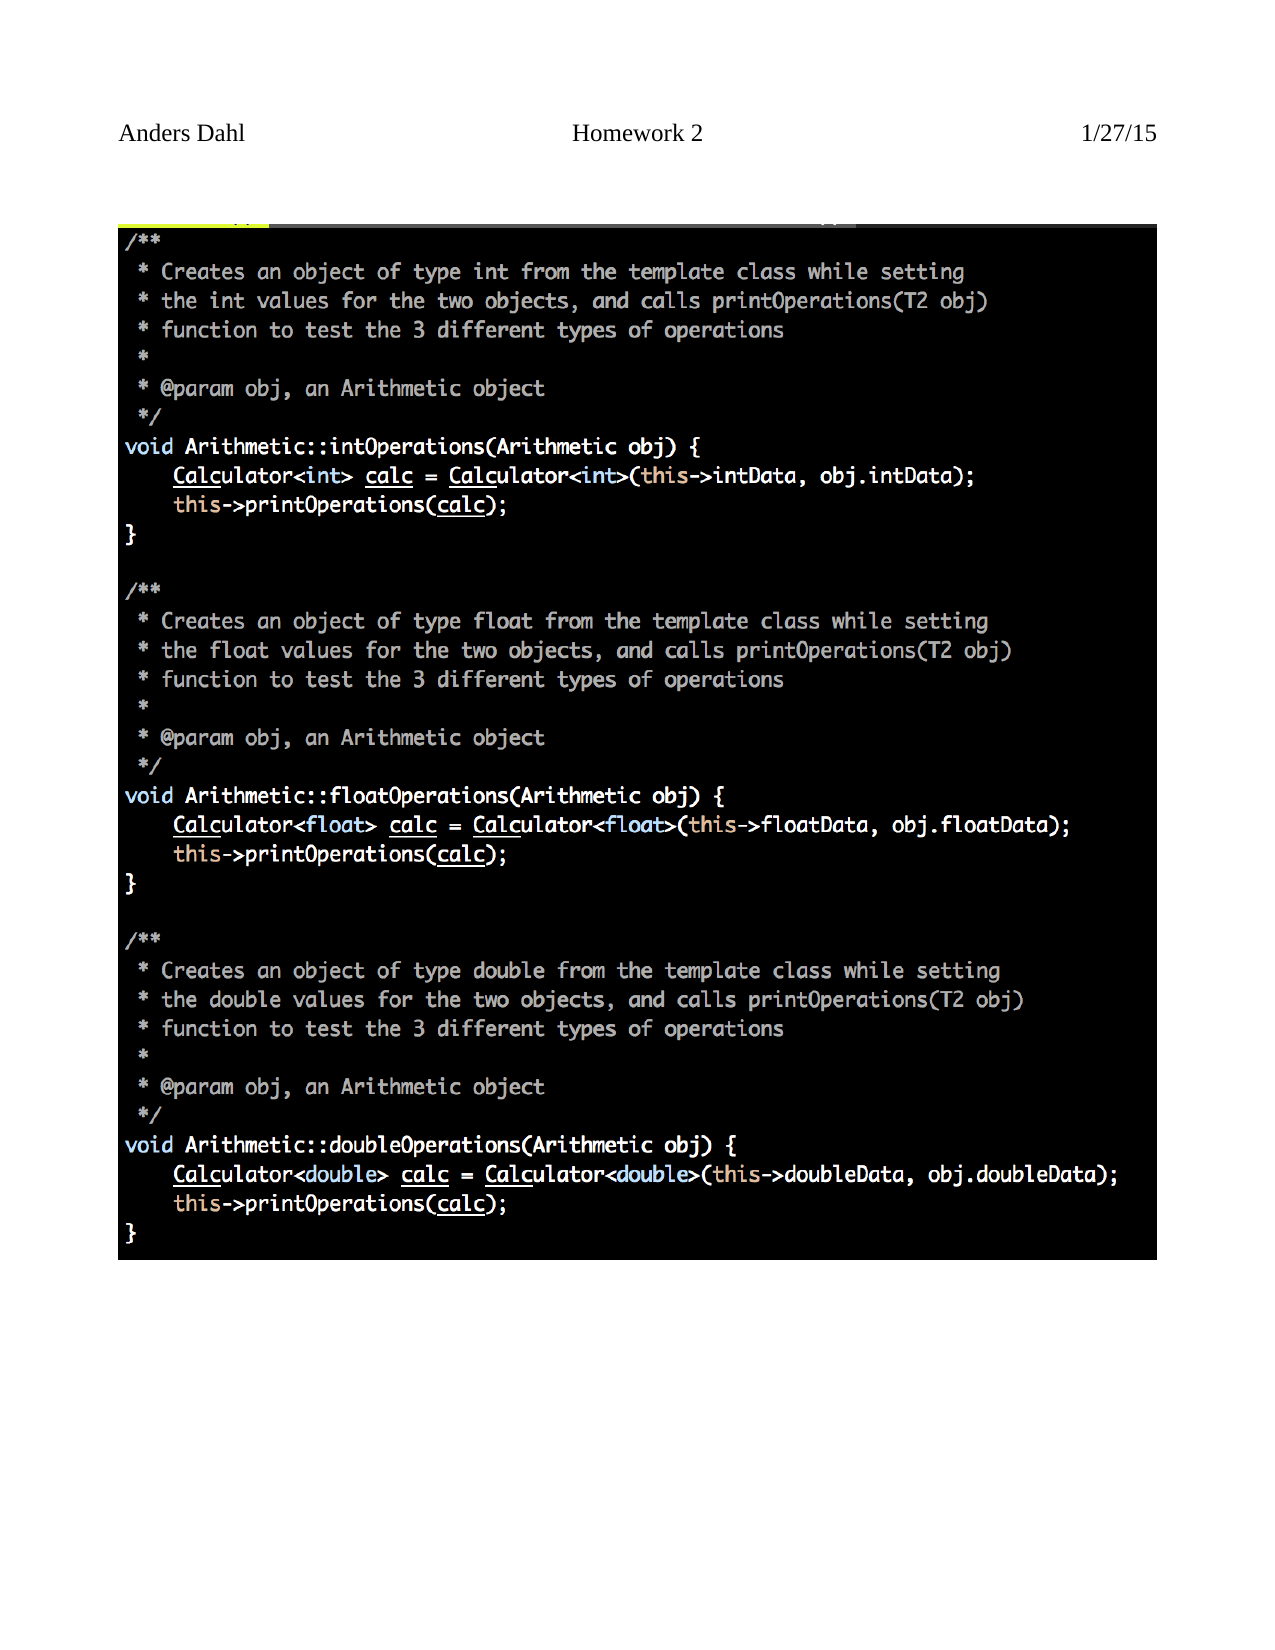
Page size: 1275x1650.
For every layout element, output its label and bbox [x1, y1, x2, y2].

picture [118, 224, 1157, 1260]
